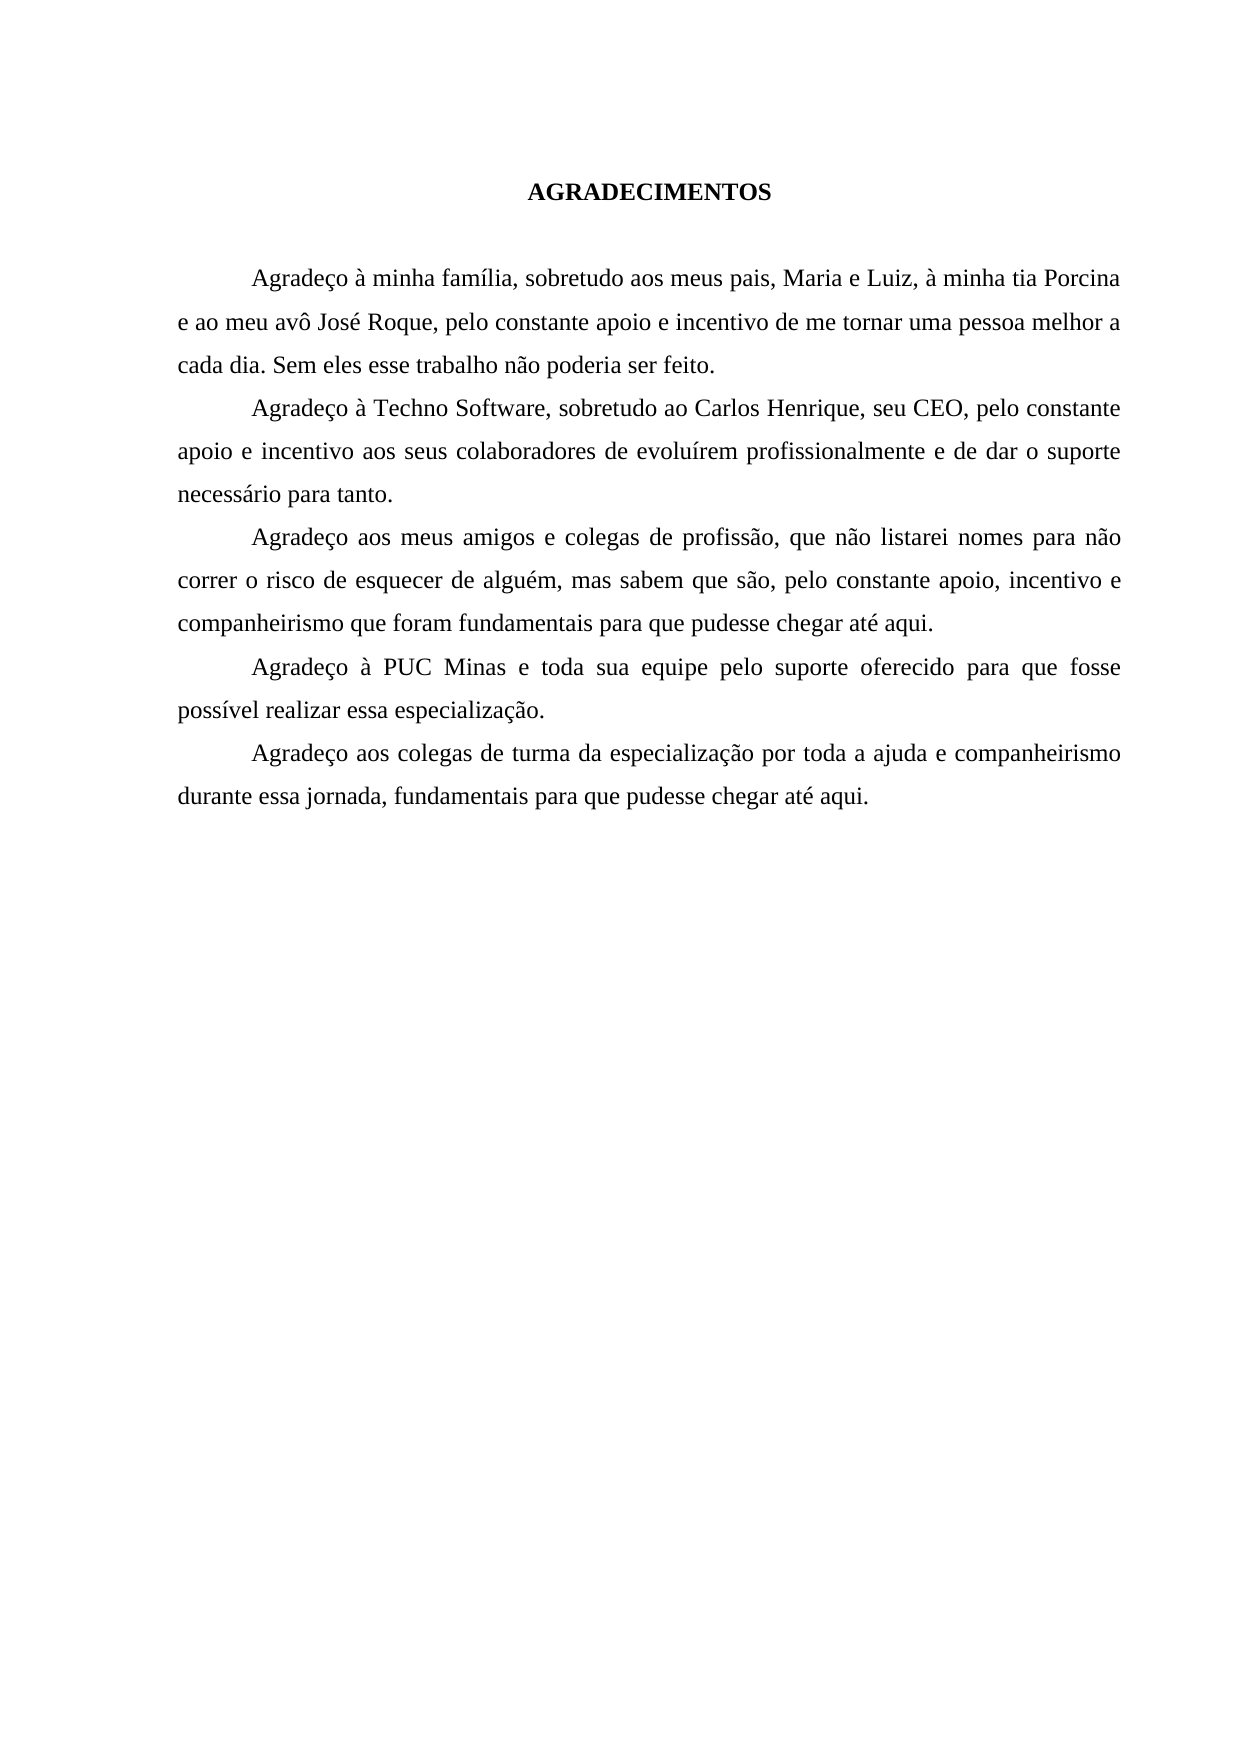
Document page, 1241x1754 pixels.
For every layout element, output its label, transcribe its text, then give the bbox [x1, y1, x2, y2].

text Agradeço à minha família, sobretudo aos meus pais, Maria e Luiz, à minha tia Porcina e ao meu avô José Roque, pelo constante apoio e incentivo de me tornar uma pessoa melhor a cada dia. Sem eles esse trabalho não poderia ser feito. [177, 263, 1122, 378]
text AGRADECIMENTOS [177, 177, 1122, 206]
text Agradeço aos meus amigos e colegas de profissão, que não listarei nomes para não correr o risco de esquecer de alguém, mas sabem que são, pelo constante apoio, incentivo e companheirismo que foram fundamentais para que pudesse chegar até aqui. [177, 522, 1122, 637]
text Agradeço à Techno Software, sobretudo ao Carlos Henrique, seu CEO, pelo constante apoio e incentivo aos seus colaboradores de evoluírem profissionalmente e de dar o suporte necessário para tanto. [177, 393, 1122, 508]
text Agradeço aos colegas de turma da especialização por toda a ajuda e companheirismo durante essa jornada, fundamentais para que pudesse chegar até aqui. [177, 738, 1122, 810]
text Agradeço à PUC Minas e toda sua equipe pelo suporte oferecido para que fosse possível realizar essa especialização. [177, 652, 1122, 723]
